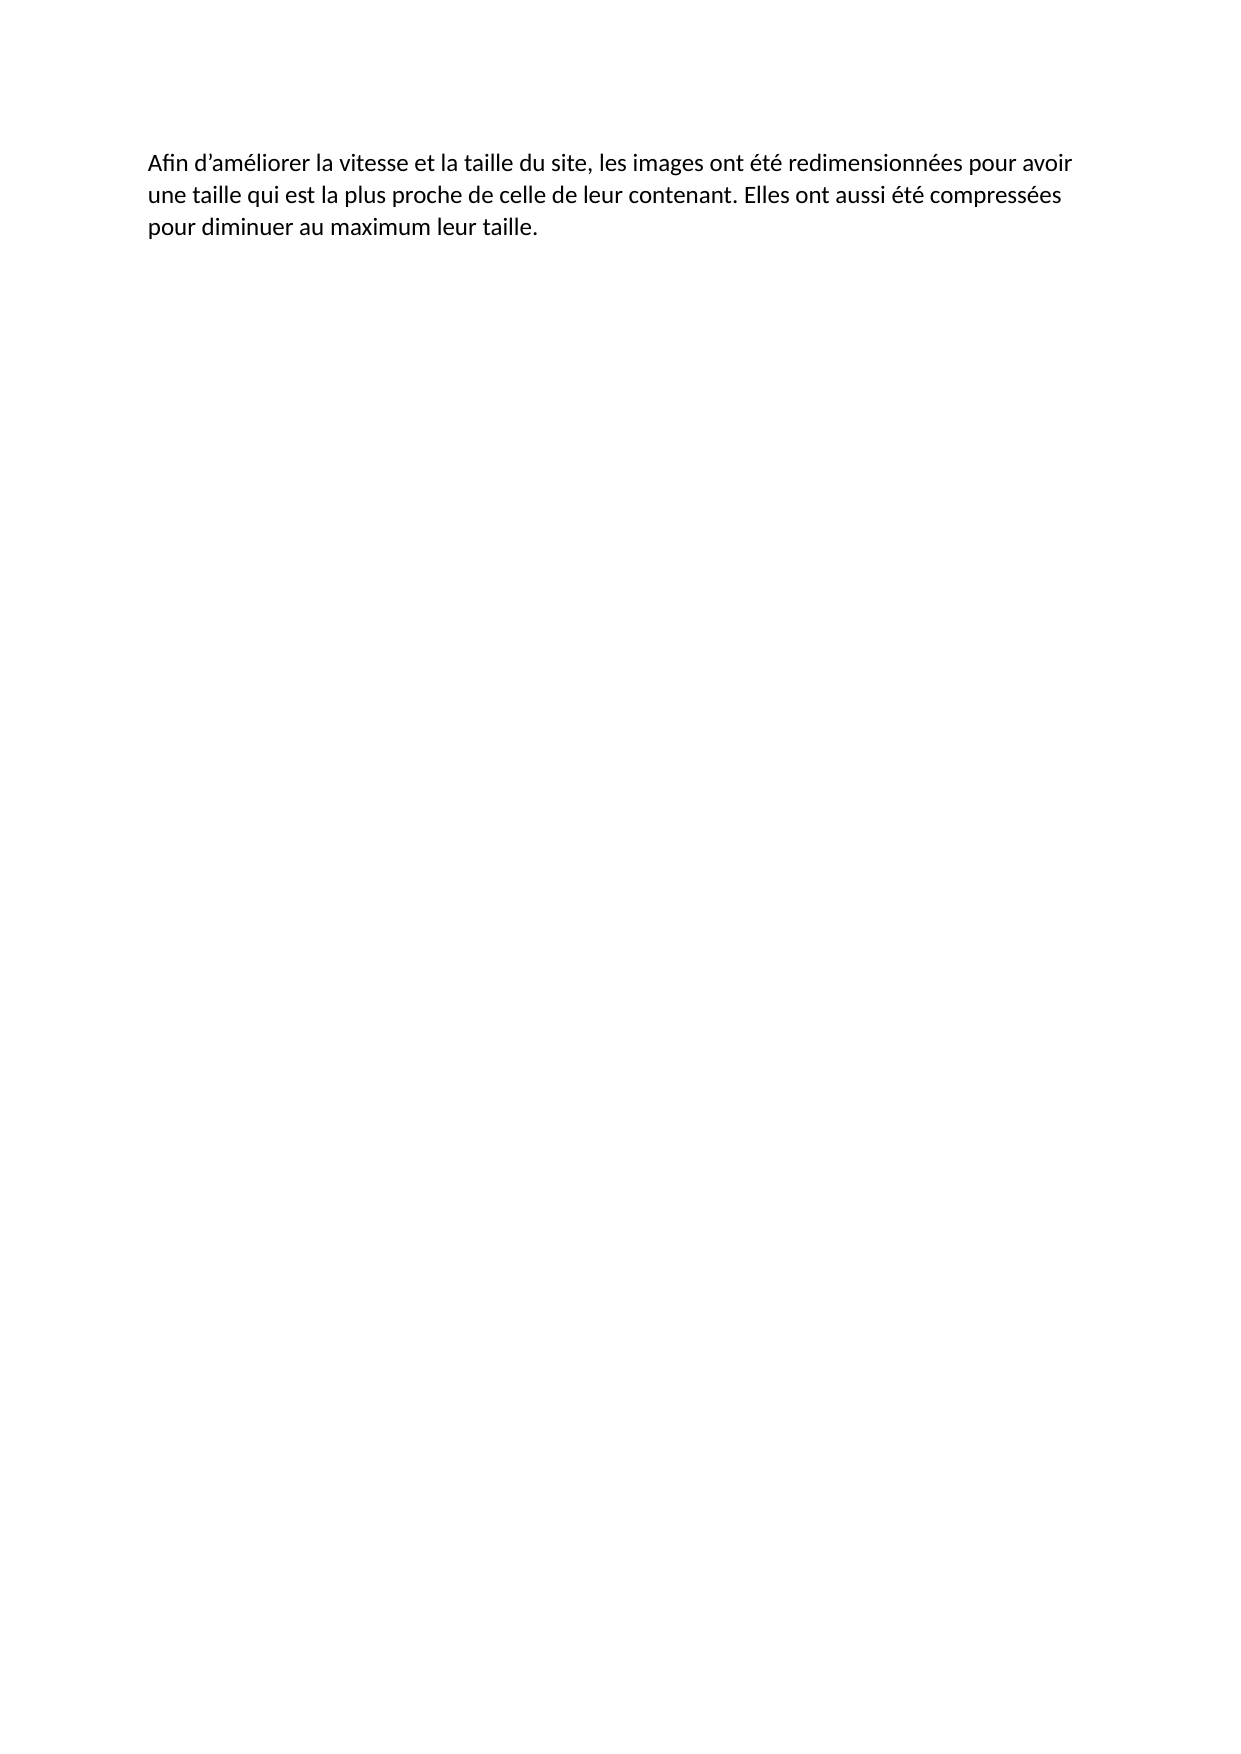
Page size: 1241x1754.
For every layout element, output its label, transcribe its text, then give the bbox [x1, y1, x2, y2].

text Afin d’améliorer la vitesse et la taille du site, les images ont été redimensionnées pour avoir une taille qui est la plus proche de celle de leur contenant. Elles ont aussi été compressées pour diminuer au maximum leur taille. [148, 148, 1093, 242]
